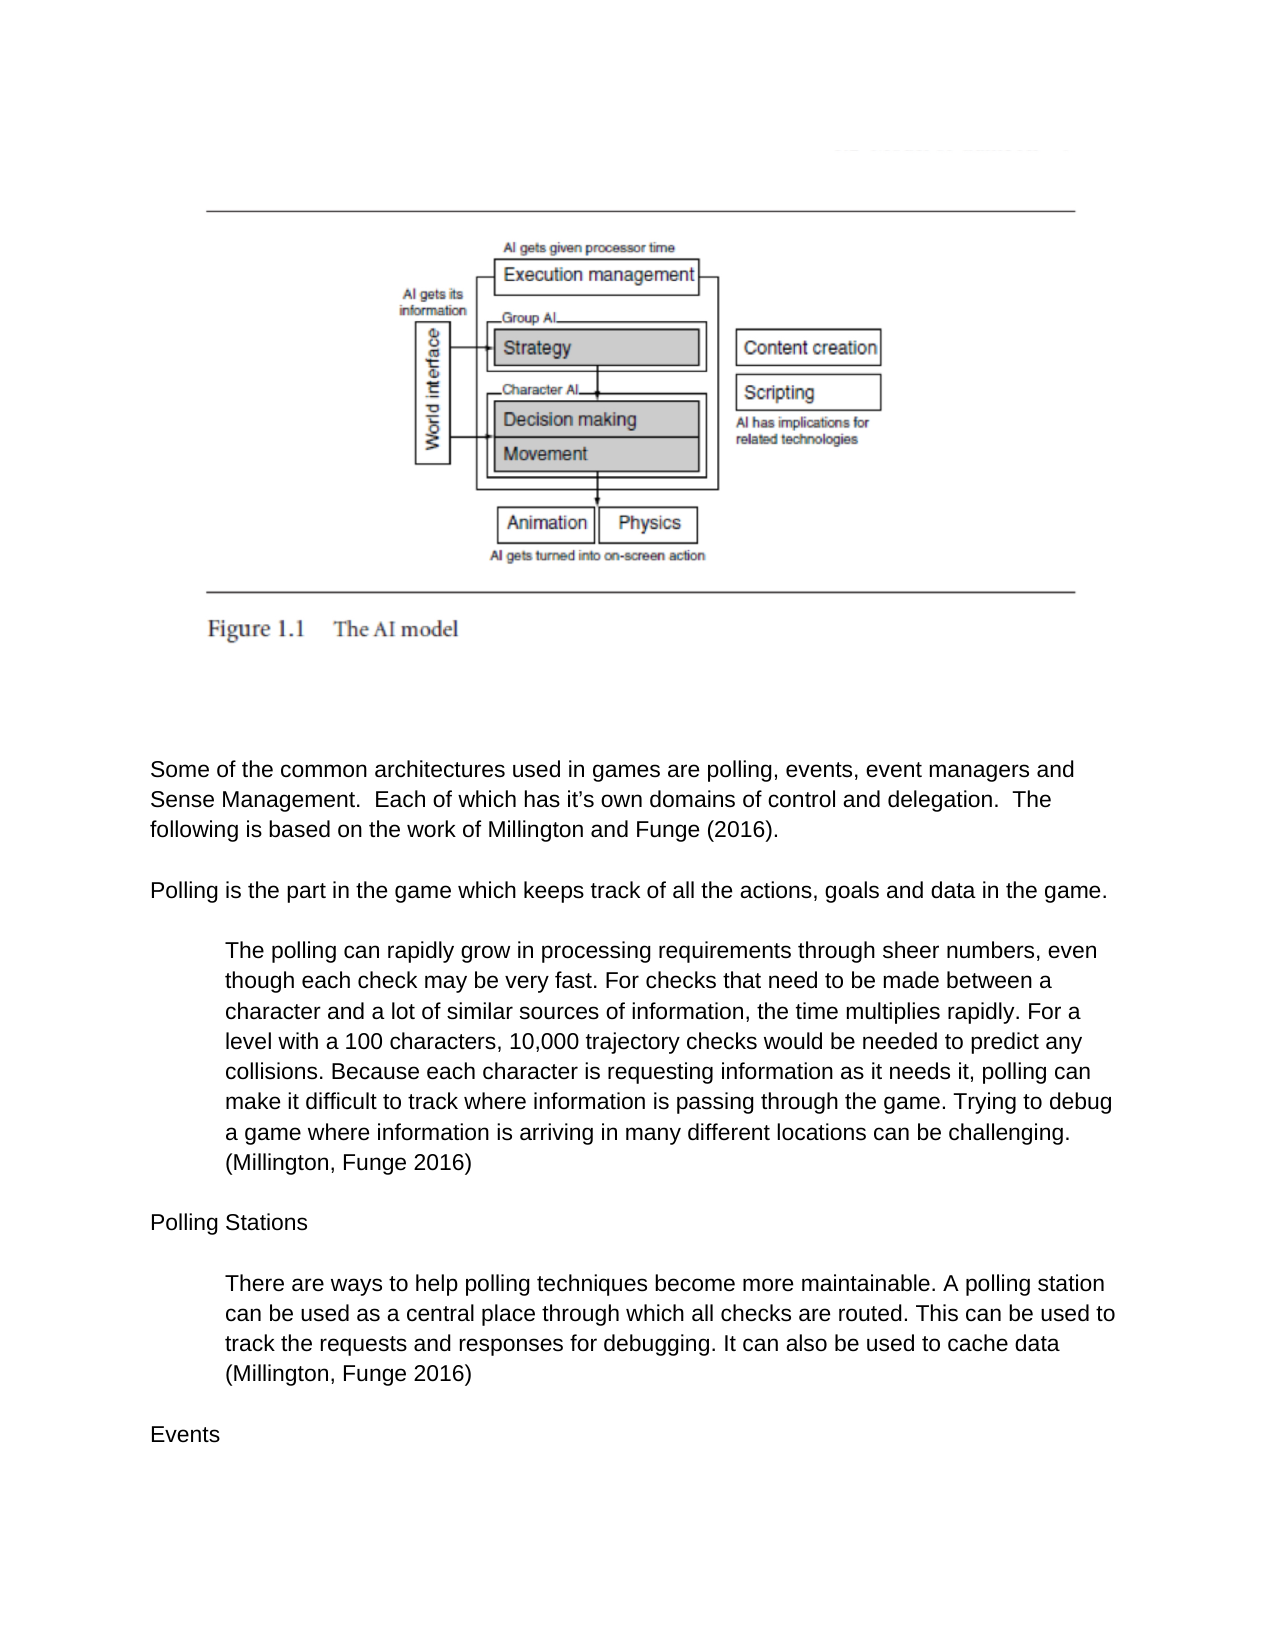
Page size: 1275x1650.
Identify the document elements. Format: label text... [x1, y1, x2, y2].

text Polling Stations [150, 1209, 1125, 1266]
text There are ways to help polling techniques become more maintainable. A polling station can be used as a central place through which all checks are routed. This can be used to track the requests and responses for debugging. It can also be used to cache data (Millington, Funge 2016) [225, 1269, 1125, 1386]
text Polling is the part in the game which keeps track of all the actions, goals and data in the game. [150, 877, 1125, 903]
picture [150, 150, 1125, 692]
text Events [150, 1421, 1125, 1477]
text The polling can rapidly grow in processing requirements through sheer numbers, even though each check may be very fast. For checks that need to be made between a character and a lot of similar sources of information, the time multiplies rapidly. For a level with a 100 characters, 10,000 trajectory checks would be needed to predict any collisions. Because each character is requesting information as it needs it, polling can make it difficult to track where information is passing through the game. Trying to debug a game where information is arriving in many different locations can be challenging. (Millington, Funge 2016) [225, 907, 1125, 1175]
text Some of the common architectures used in games are polling, events, event managers and Sense Management. Each of which has it’s own domains of control and delegation. The following is based on the work of Millington and Funge (2016). [150, 756, 1125, 843]
